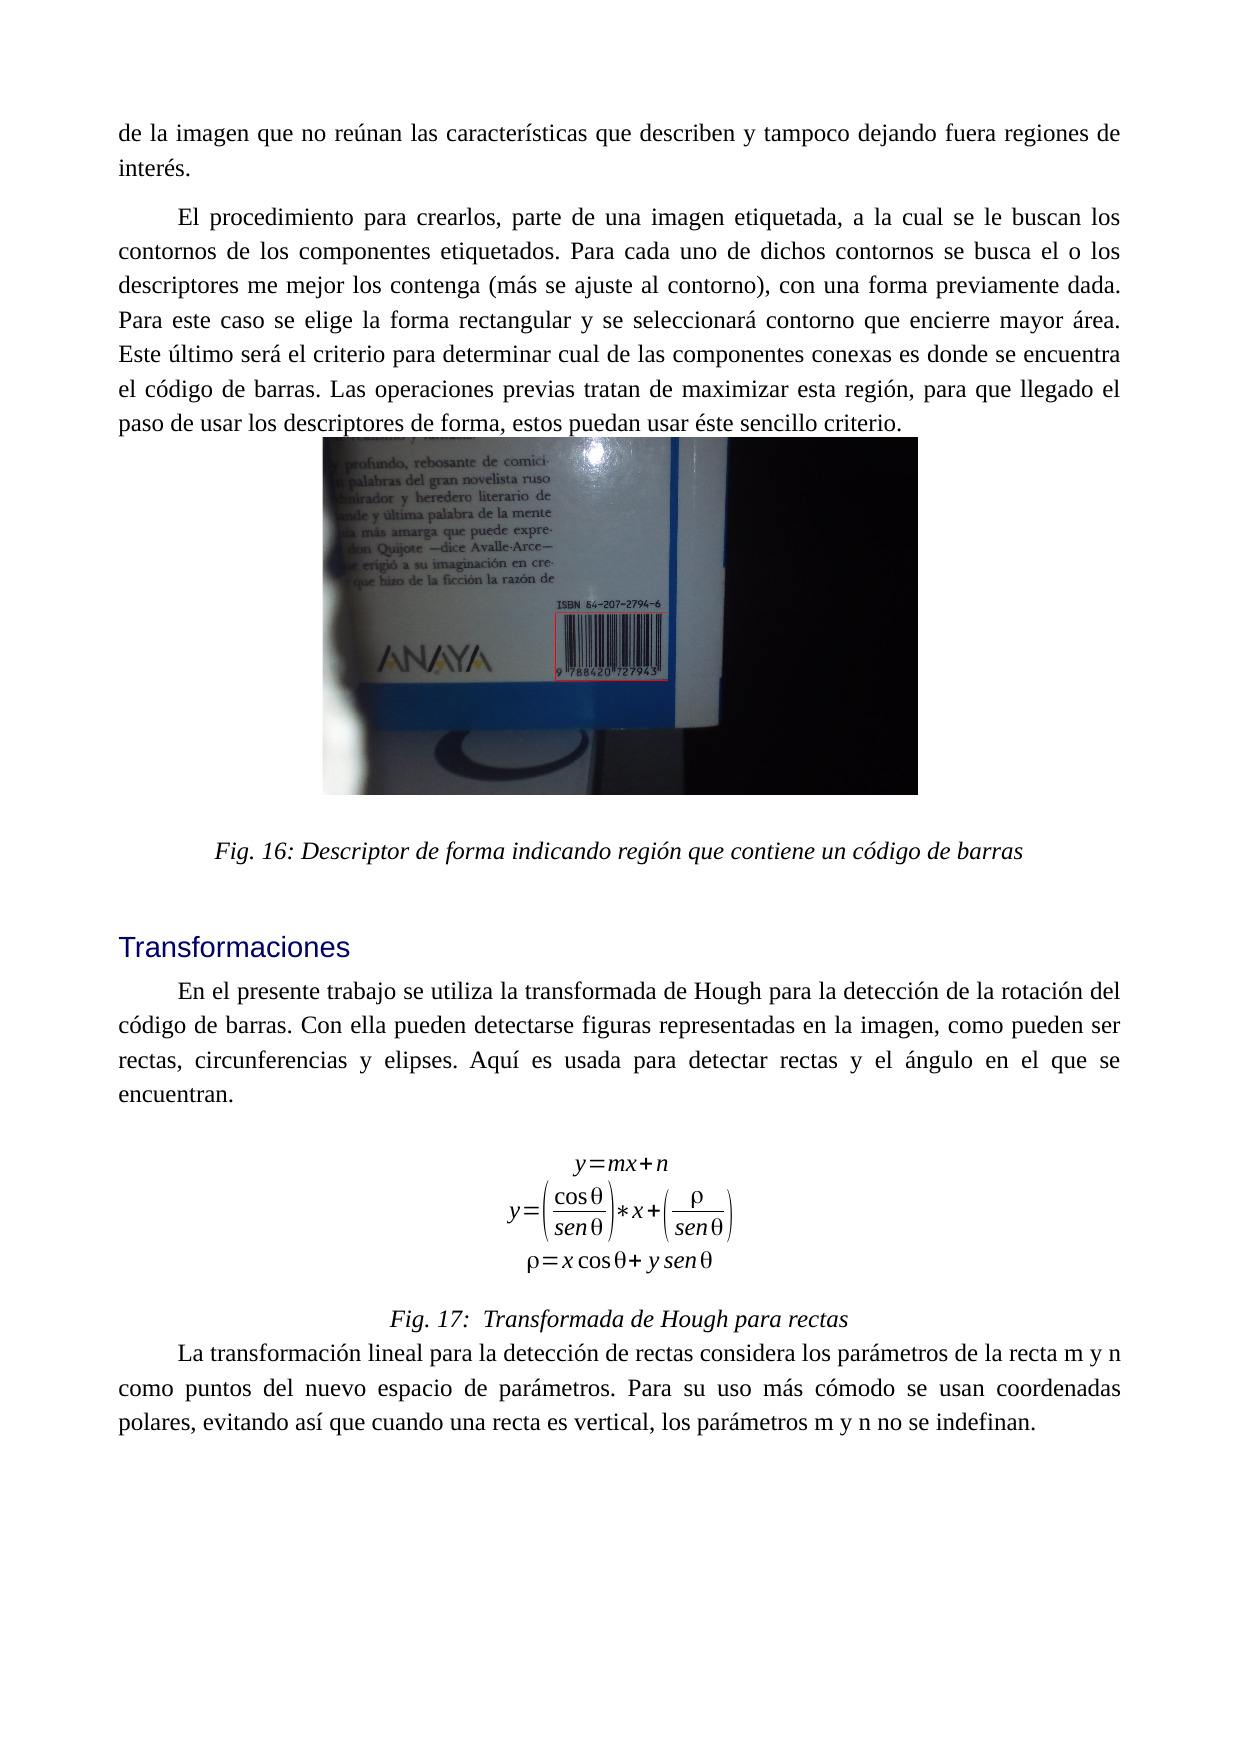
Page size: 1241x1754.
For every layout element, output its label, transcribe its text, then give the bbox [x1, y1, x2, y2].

text Fig. 17: Transformada de Hough para rectas [300, 1147, 940, 1332]
text El procedimiento para crearlos, parte de una imagen etiquetada, a la cual se le buscan los contornos de los componentes etiquetados. Para cada uno de dichos contornos se busca el o los descriptores me mejor los contenga (más se ajuste al contorno), con una forma previamente dada. Para este caso se elige la forma rectangular y se seleccionará contorno que encierre mayor área. Este último será el criterio para determinar cual de las componentes conexas es donde se encuentra el código de barras. Las operaciones previas tratan de maximizar esta región, para que llegado el paso de usar los descriptores de forma, estos puedan usar éste sencillo criterio. [118, 202, 1122, 437]
subtitle Transformaciones [118, 930, 1122, 963]
text La transformación lineal para la detección de rectas considera los parámetros de la recta m y n como puntos del nuevo espacio de parámetros. Para su uso más cómodo se usan coordenadas polares, evitando así que cuando una recta es vertical, los parámetros m y n no se indefinan. [118, 1128, 1122, 1436]
text En el presente trabajo se utiliza la transformada de Hough para la detección de la rotación del código de barras. Con ella pueden detectarse figuras representadas en la imagen, como pueden ser rectas, circunferencias y elipses. Aquí es usada para detectar rectas y el ángulo en el que se encuentran. [118, 976, 1122, 1108]
text de la imagen que no reúnan las características que describen y tampoco dejando fuera regiones de interés. [118, 118, 1122, 181]
text Fig. 16: Descriptor de forma indicando región que contiene un código de barras [181, 836, 1059, 864]
picture [322, 437, 918, 795]
